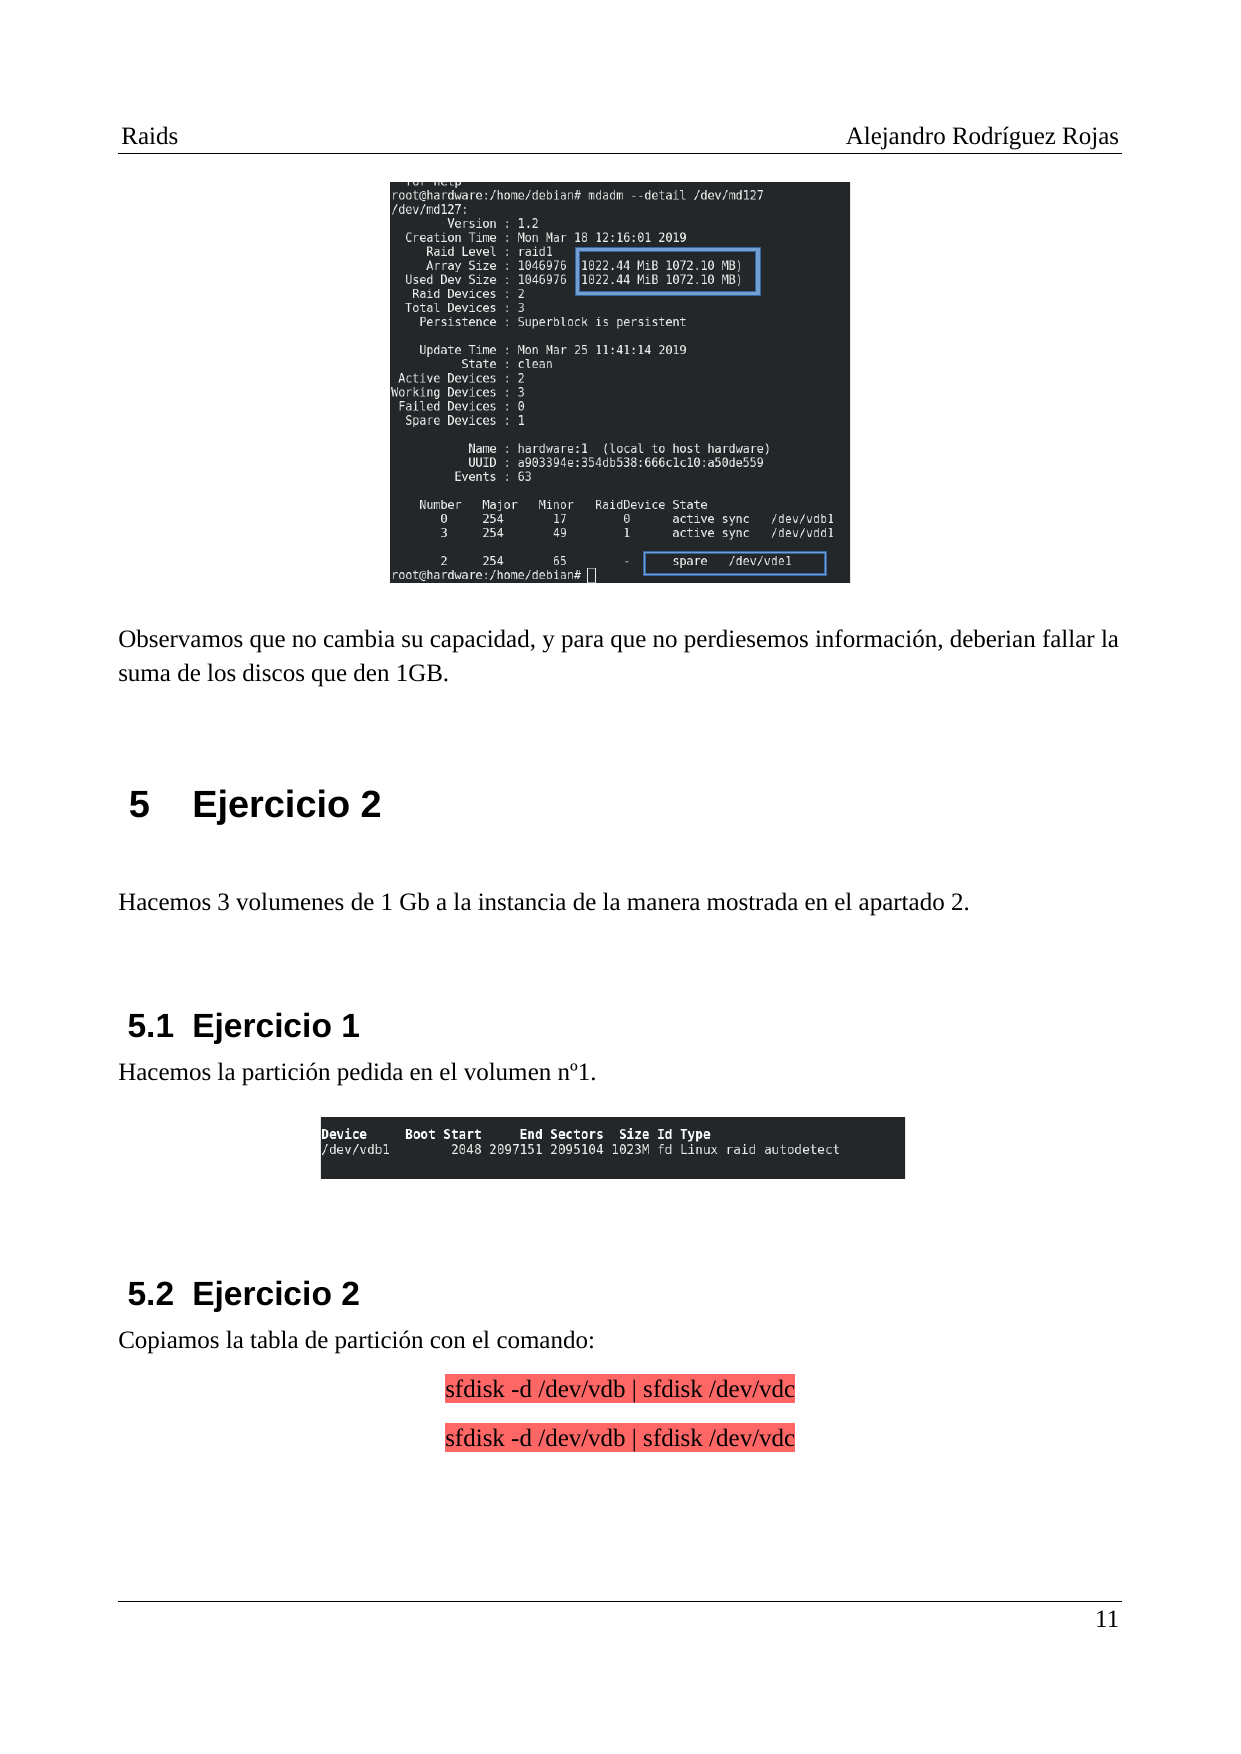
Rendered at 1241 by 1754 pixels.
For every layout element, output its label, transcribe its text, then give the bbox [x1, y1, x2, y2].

text Hacemos la partición pedida en el volumen nº1. [118, 1057, 1122, 1086]
text Hacemos 3 volumenes de 1 Gb a la instancia de la manera mostrada en el apartado 2. [118, 887, 1122, 916]
text sfdisk -d /dev/vdb | sfdisk /dev/vdc [118, 1423, 1122, 1452]
text sfdisk -d /dev/vdb | sfdisk /dev/vdc [118, 1374, 1122, 1403]
subtitle Ejercicio 2 [118, 782, 1122, 825]
subtitle Ejercicio 2 [118, 1274, 1122, 1313]
text Copiamos la tabla de partición con el comando: [118, 1325, 1122, 1354]
subtitle Ejercicio 1 [118, 1006, 1122, 1044]
text Observamos que no cambia su capacidad, y para que no perdiesemos información, deberian fallar la suma de los discos que den 1GB. [118, 624, 1122, 687]
